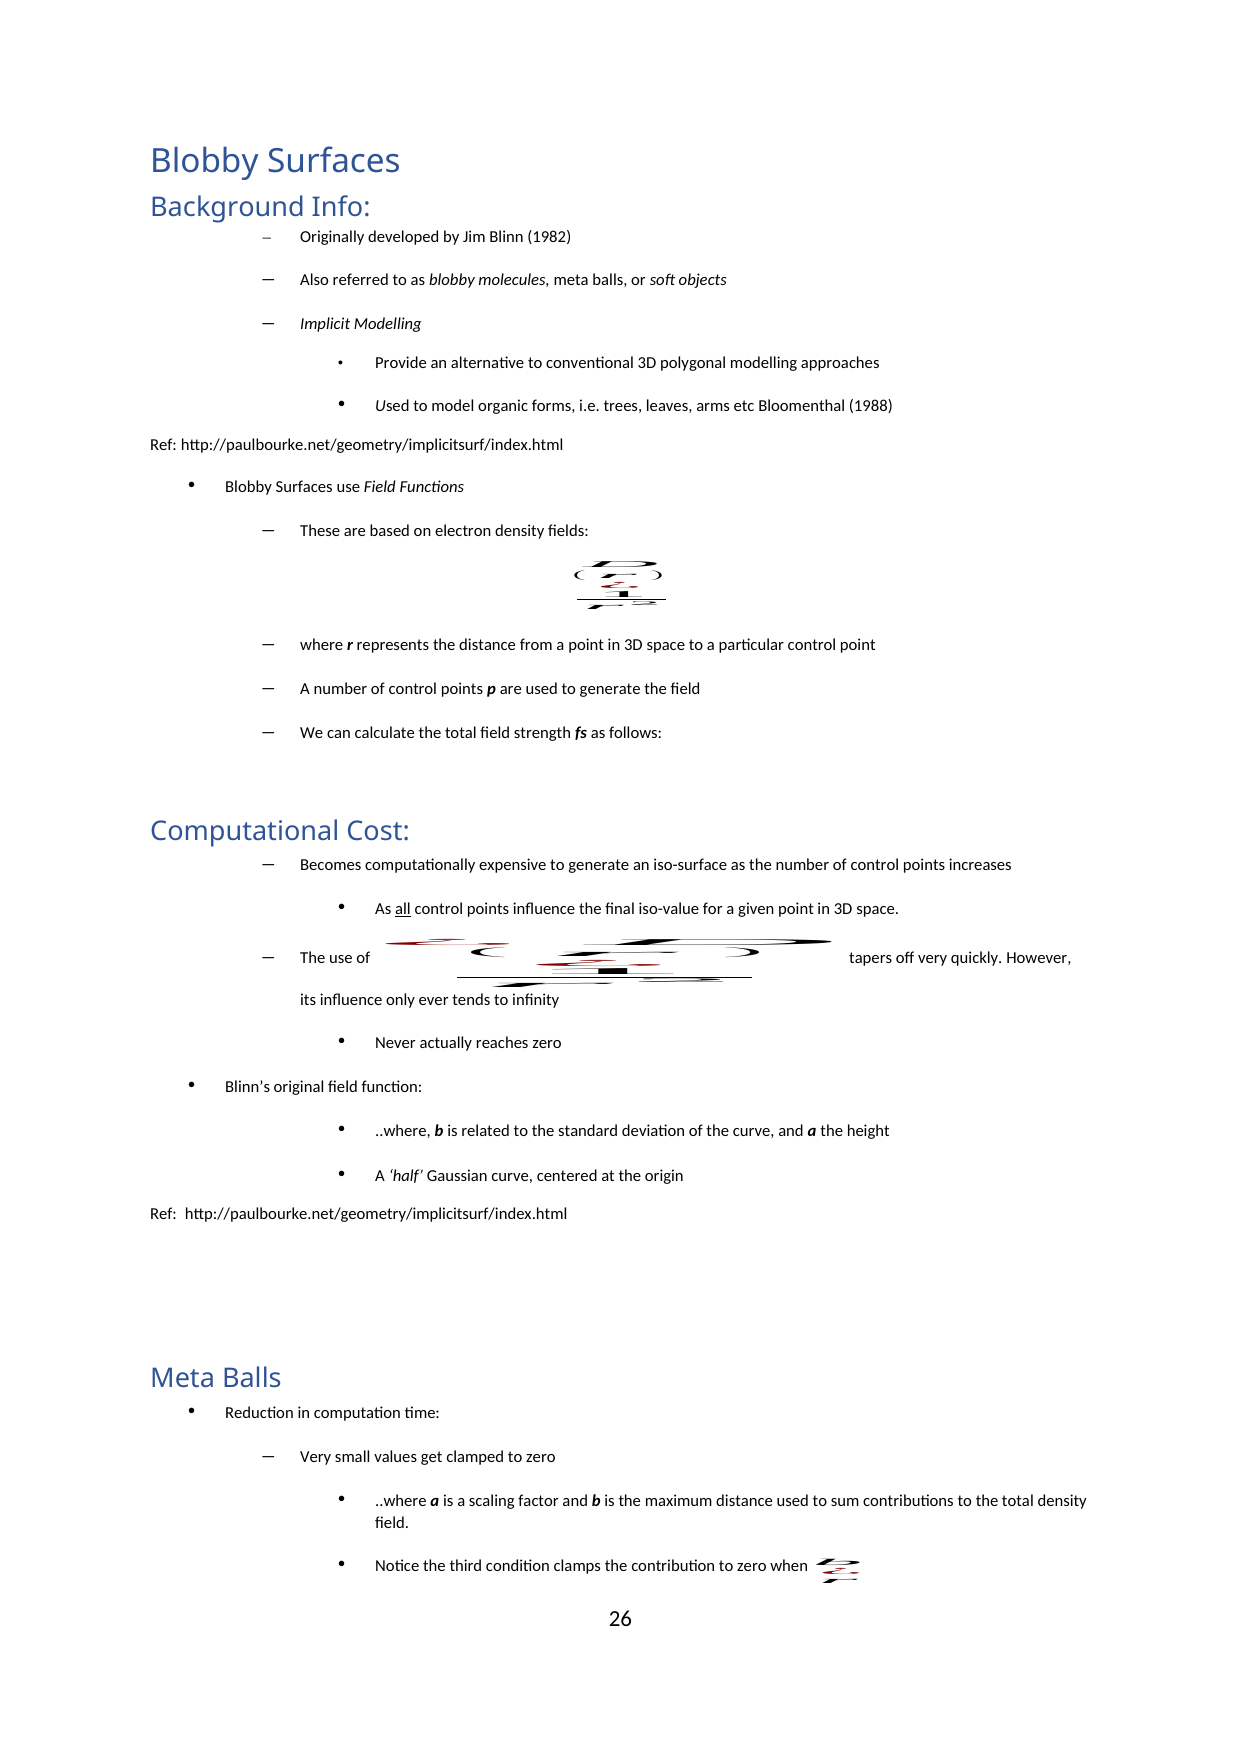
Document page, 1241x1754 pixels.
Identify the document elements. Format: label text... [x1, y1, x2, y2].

list ..where, b is related to the standard deviation of the curve, and a the height [337, 1116, 1090, 1142]
subtitle Background Info: [150, 188, 1090, 225]
list Originally developed by Jim Blinn (1982) [262, 226, 1090, 246]
list Implicit Modelling [262, 308, 1090, 334]
list where r represents the distance from a point in 3D space to a particular control point [262, 629, 1090, 655]
list Blinn’s original field function: [187, 1071, 1090, 1098]
list Also referred to as blobby molecules, meta balls, or soft objects [262, 264, 1090, 290]
list Reduction in computation time: [187, 1397, 1090, 1423]
list A ‘half’ Gaussian curve, centered at the origin [337, 1159, 1090, 1186]
subtitle Computational Cost: [150, 811, 1090, 848]
subtitle Meta Balls [150, 1359, 1090, 1396]
list Very small values get clamped to zero [262, 1441, 1090, 1467]
list The use of tapers off very quickly. However, its influence only ever tends to infinity [262, 937, 1090, 1010]
subtitle Blobby Surfaces [150, 136, 1090, 182]
list Becomes computationally expensive to generate an iso-surface as the number of control points increases [262, 849, 1090, 876]
list Used to model organic forms, i.e. trees, leaves, arms etc Bloomenthal (1988) [337, 390, 1090, 416]
list Notice the third condition clamps the contribution to zero when [337, 1550, 1090, 1585]
text Ref: http://paulbourke.net/geometry/implicitsurf/index.html [150, 434, 1090, 454]
list Never actually reaches zero [337, 1027, 1090, 1054]
text Ref: http://paulbourke.net/geometry/implicitsurf/index.html [150, 1204, 1090, 1224]
list These are based on electron density fields: [262, 516, 1090, 542]
list Provide an alternative to conventional 3D polygonal modelling approaches [337, 352, 1090, 372]
list As all control points influence the final iso-value for a given point in 3D space. [337, 893, 1090, 920]
list ..where a is a scaling factor and b is the maximum distance used to sum contributions to the total density field. [337, 1485, 1090, 1532]
list A number of control points p are used to generate the field [262, 673, 1090, 699]
list Blobby Surfaces use Field Functions [187, 471, 1090, 498]
list We can calculate the total field strength fs as follows: [262, 717, 1090, 743]
